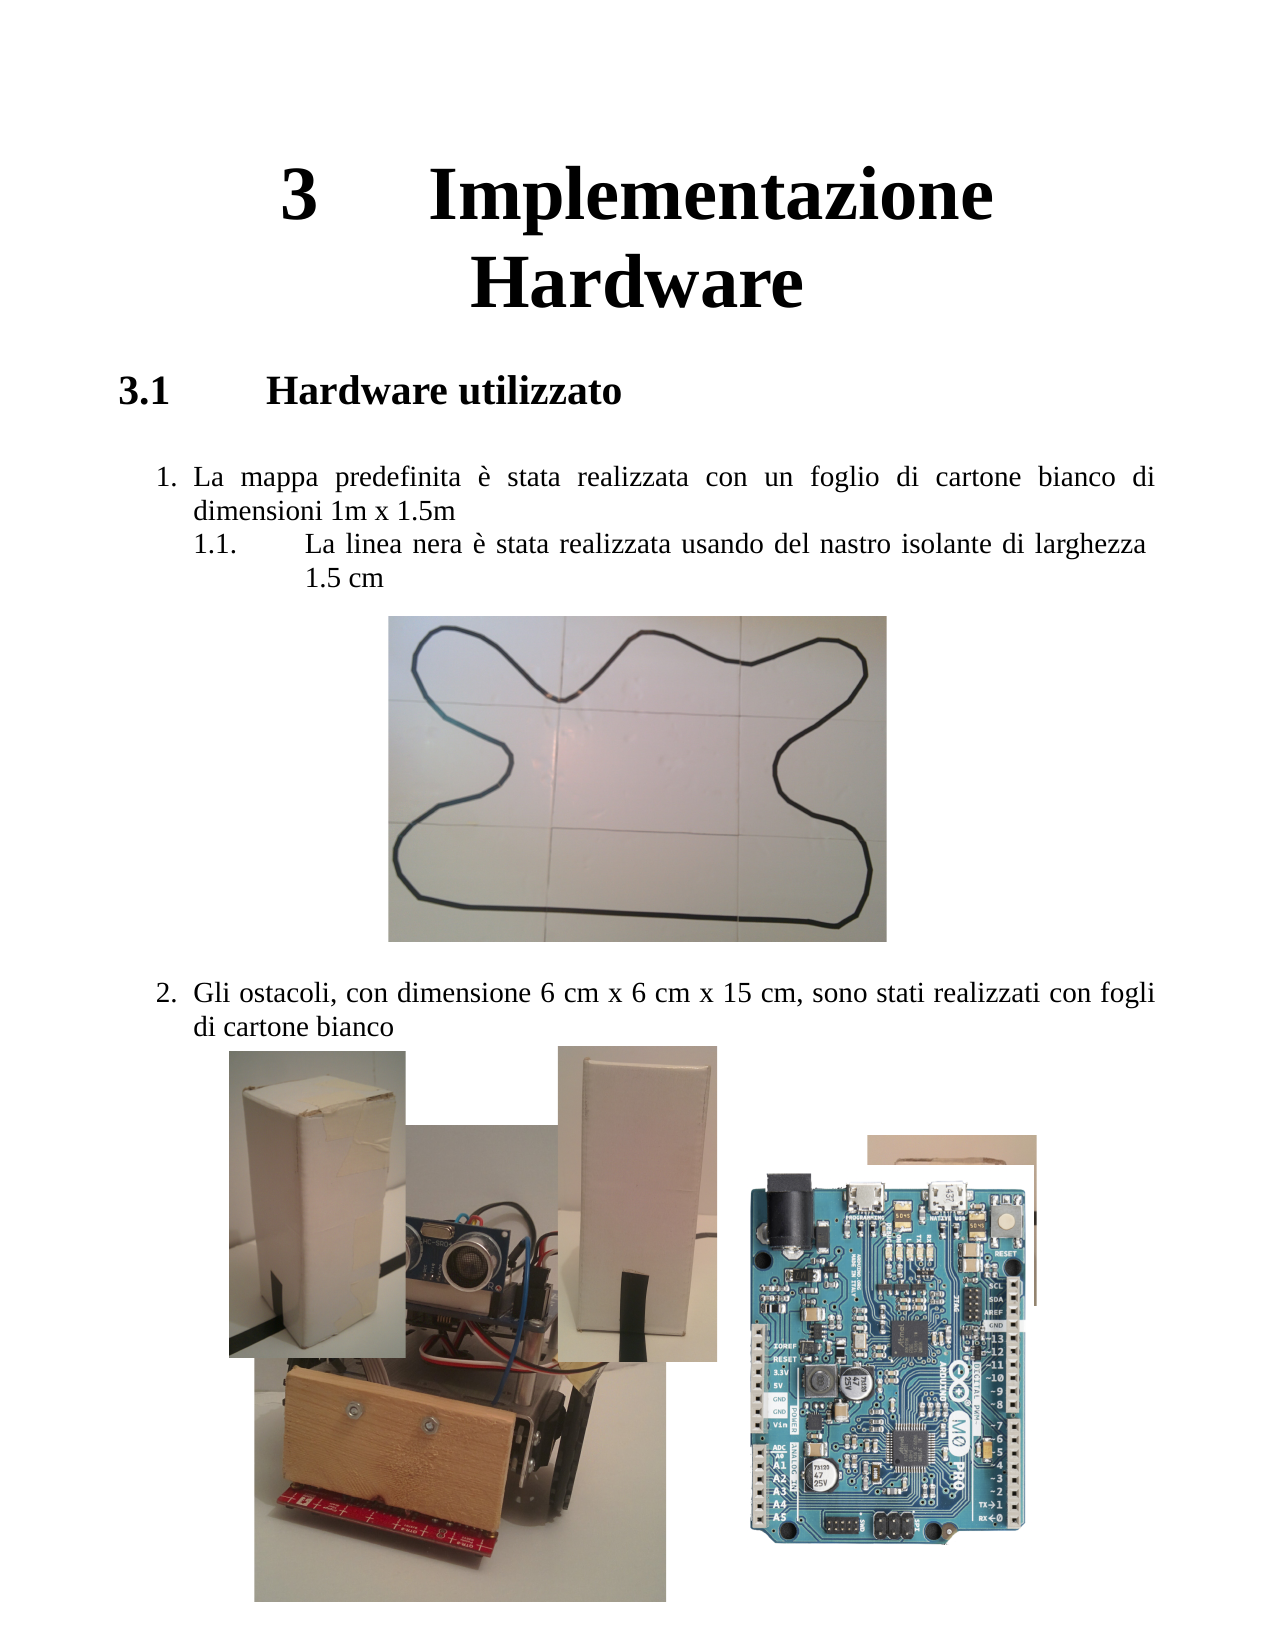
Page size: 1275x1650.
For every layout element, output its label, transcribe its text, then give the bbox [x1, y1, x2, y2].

subtitle 3 Implementazione Hardware [118, 148, 1157, 324]
list La linea nera è stata realizzata usando del nastro isolante di larghezza 1.5 cm [193, 526, 1157, 593]
subtitle 3.1 Hardware utilizzato [118, 365, 1157, 413]
picture [229, 1046, 718, 1602]
picture [742, 1135, 1037, 1558]
list La mappa predefinita è stata realizzata con un foglio di cartone bianco di dimensioni 1m x 1.5m [156, 459, 1157, 526]
picture [388, 616, 887, 942]
list Gli ostacoli, con dimensione 6 cm x 6 cm x 15 cm, sono stati realizzati con fogli di cartone bianco [156, 975, 1157, 1042]
